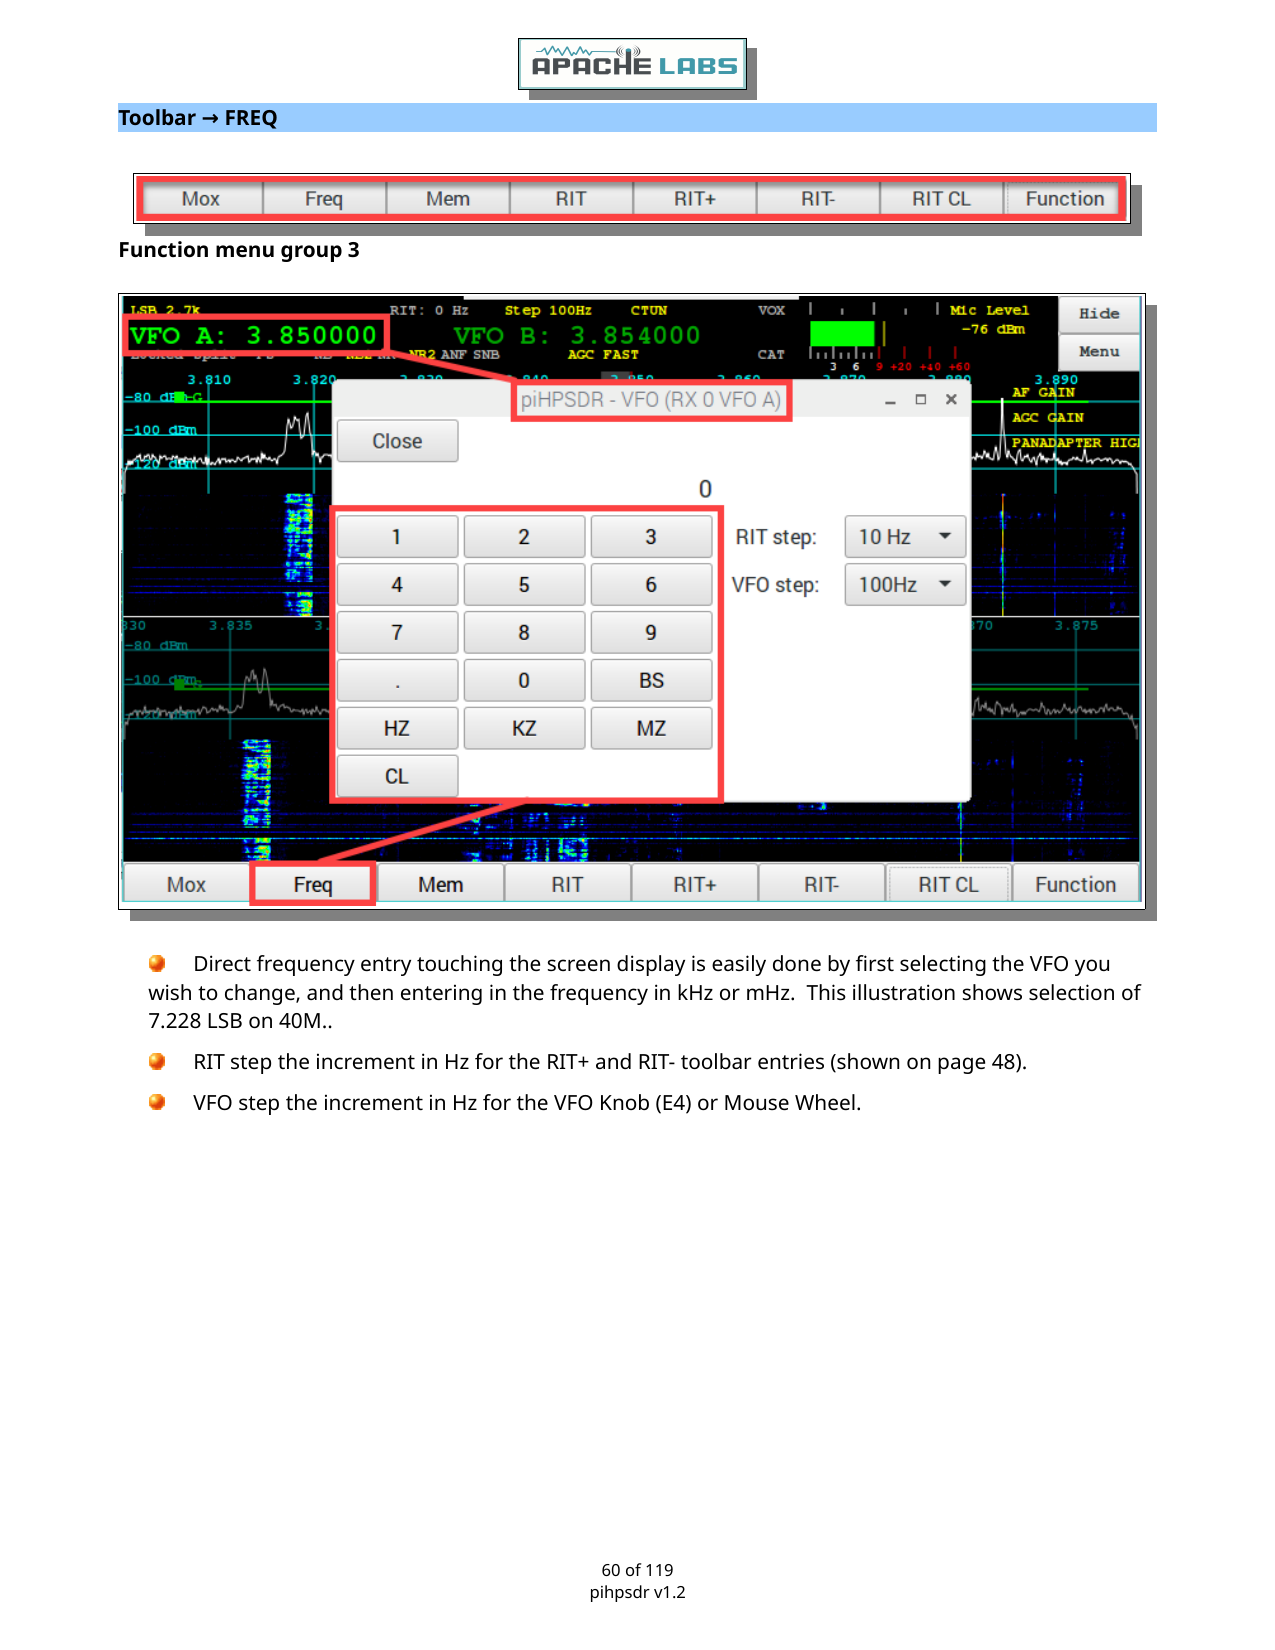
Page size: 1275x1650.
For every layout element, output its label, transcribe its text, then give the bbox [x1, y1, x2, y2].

list RIT step the increment in Hz for the RIT+ and RIT- toolbar entries (shown on page 48). [148, 1047, 1157, 1075]
list VFO step the increment in Hz for the VFO Knob (E4) or Mouse Wheel. [148, 1088, 1157, 1116]
picture [149, 1094, 165, 1110]
list Direct frequency entry touching the screen display is easily done by first selecting the VFO you wish to change, and then entering in the frequency in kHz or mHz. This illustration shows selection of 7.228 LSB on 40M.. [148, 949, 1157, 1034]
picture [136, 176, 1127, 221]
list Function menu group 3 [118, 160, 1157, 264]
picture [149, 1053, 165, 1070]
picture [521, 40, 744, 87]
picture [121, 296, 1142, 906]
subtitle Toolbar → FREQ [118, 103, 1157, 132]
picture [149, 955, 165, 972]
